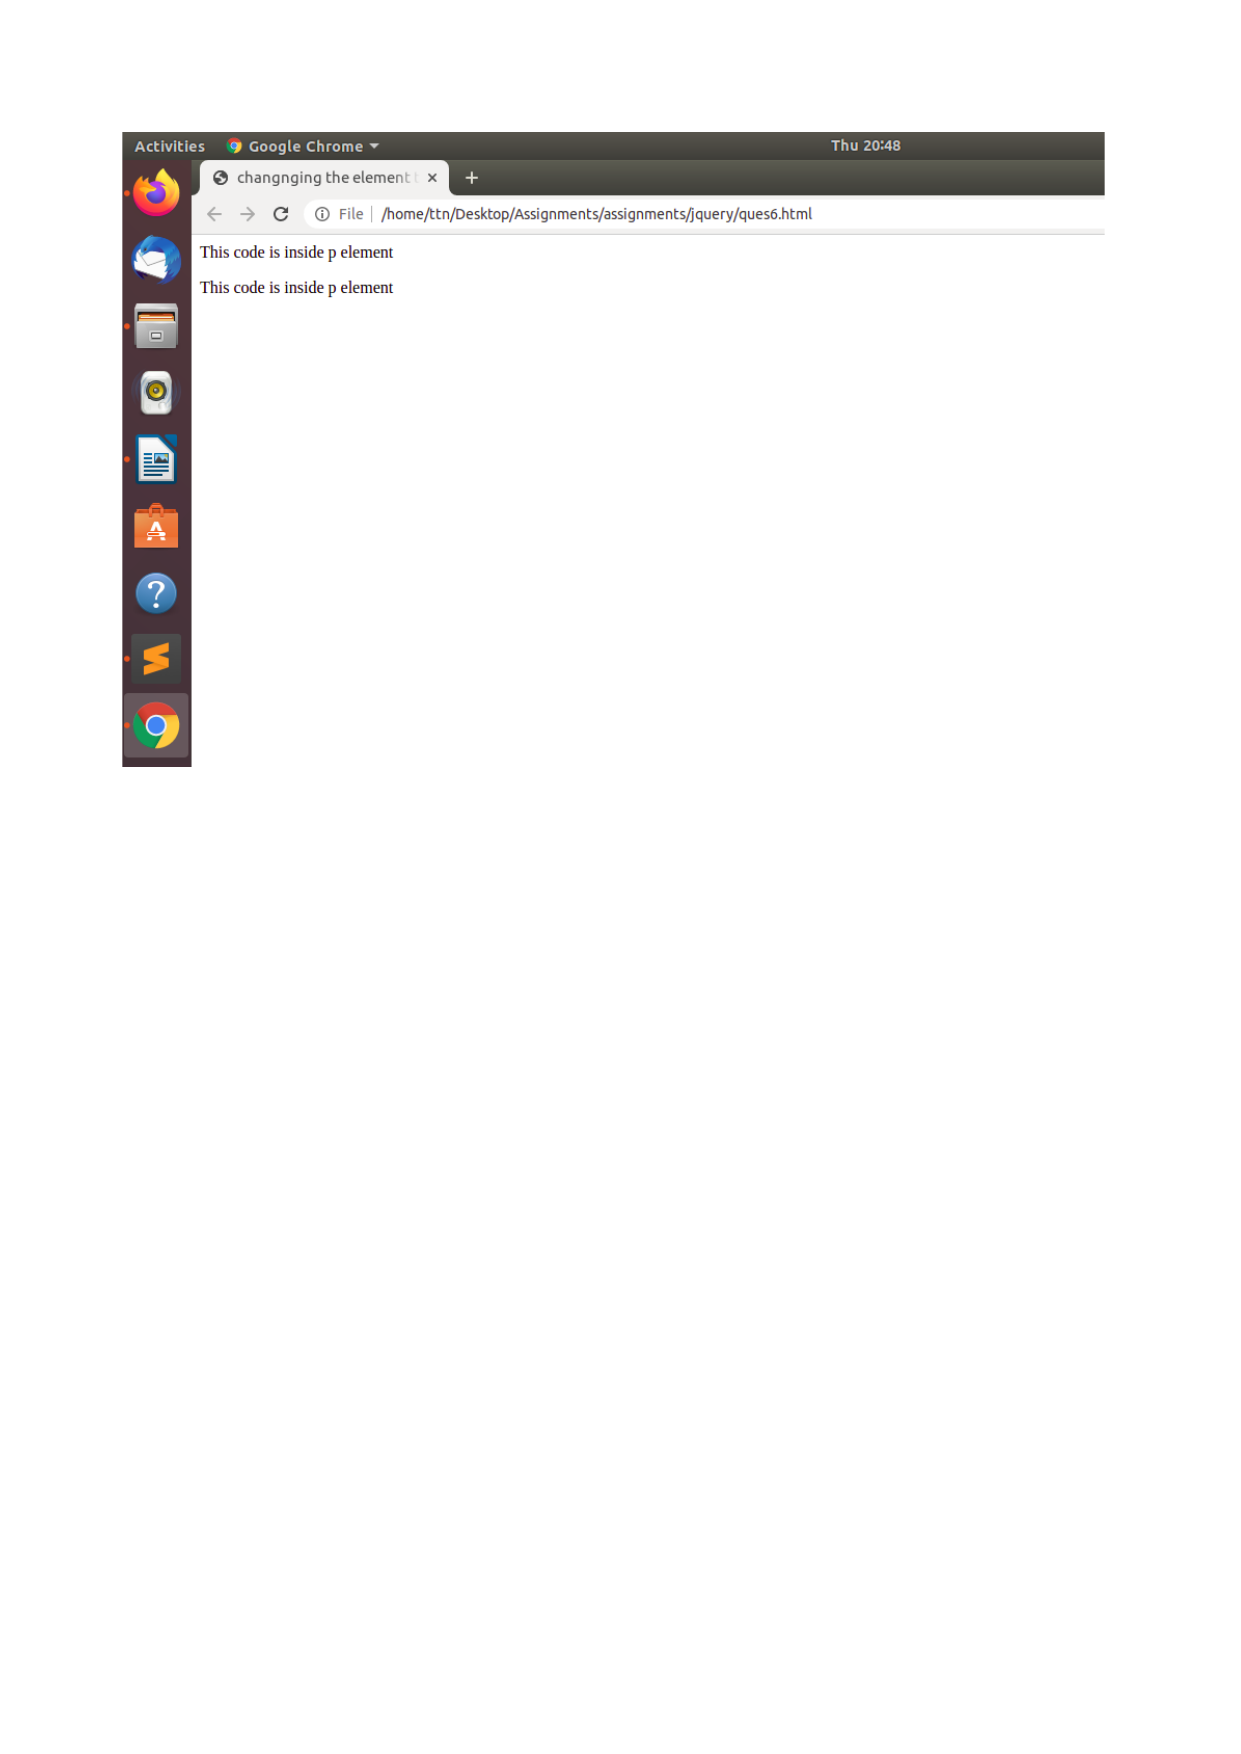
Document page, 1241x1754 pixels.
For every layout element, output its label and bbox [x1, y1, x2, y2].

picture [122, 132, 1105, 767]
